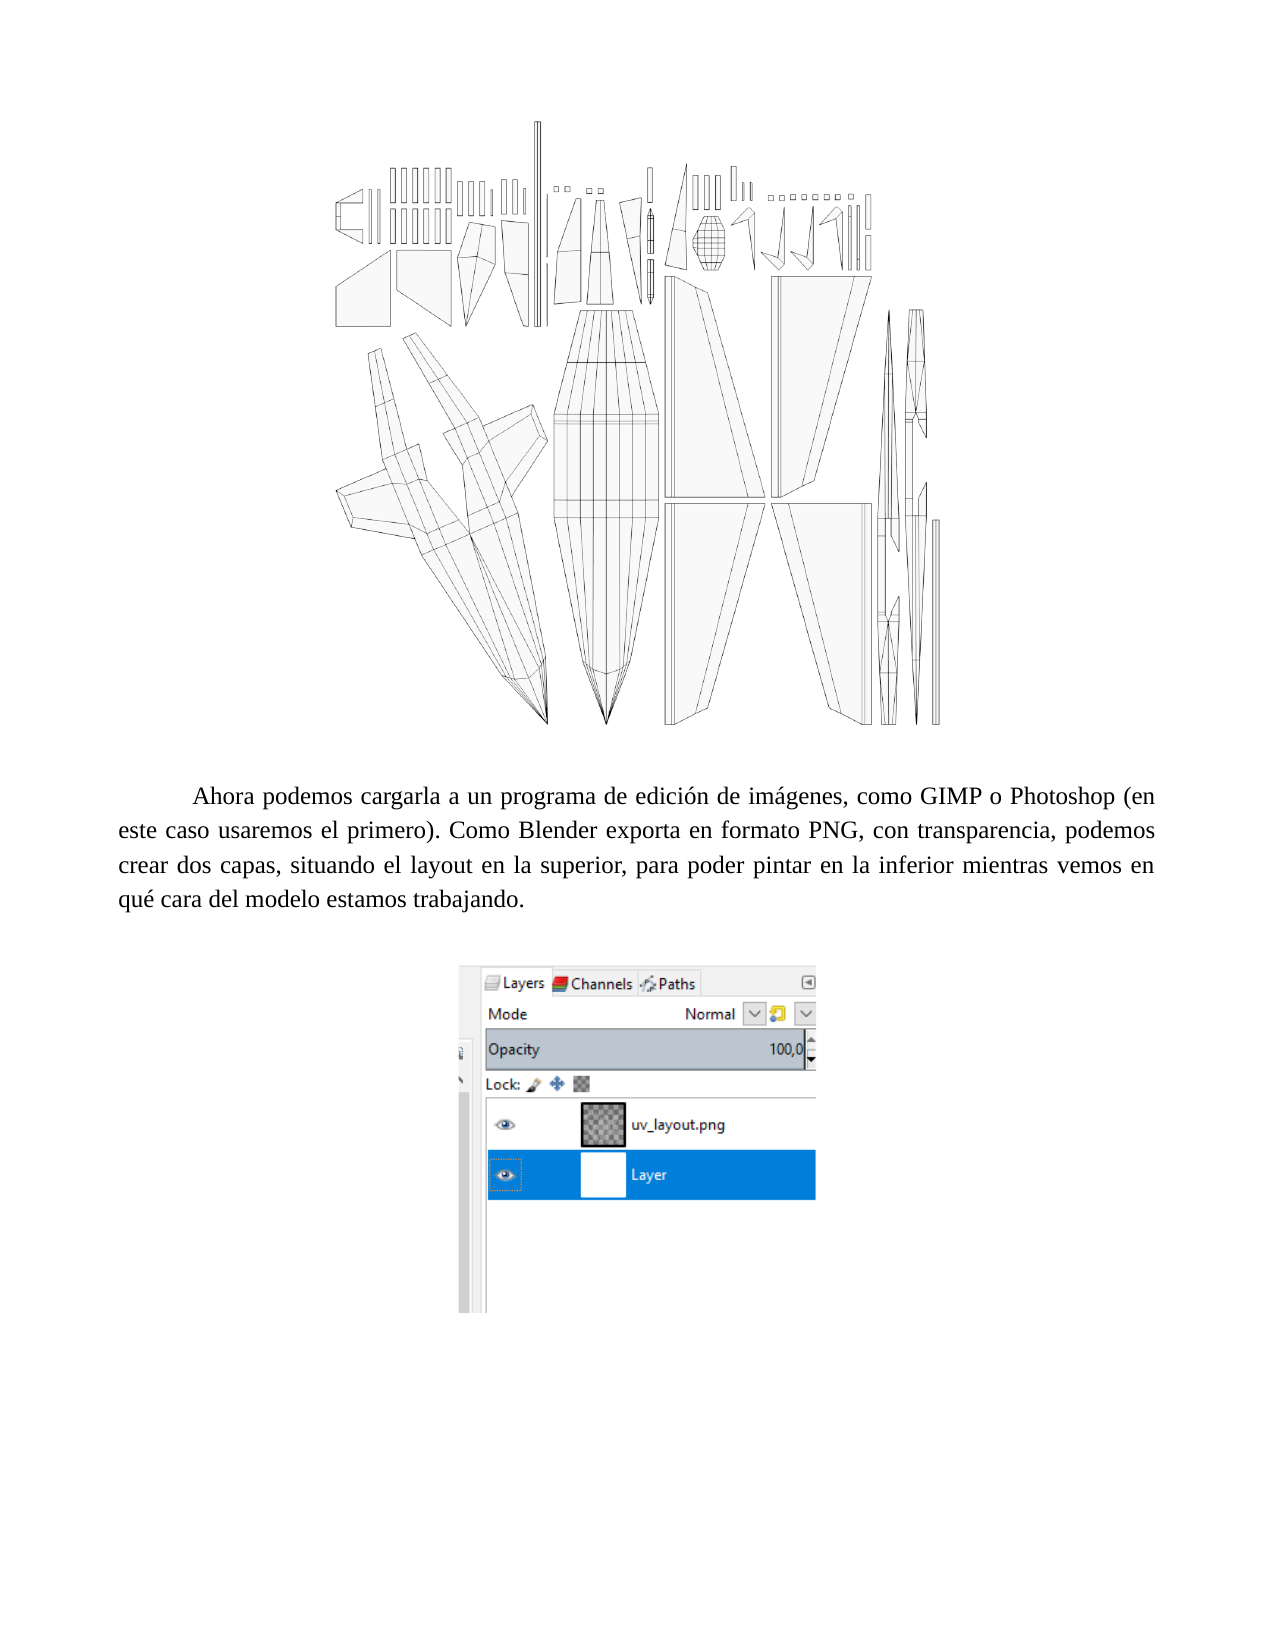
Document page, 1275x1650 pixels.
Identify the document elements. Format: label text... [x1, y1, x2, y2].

text Ahora podemos cargarla a un programa de edición de imágenes, como GIMP o Photoshop (en este caso usaremos el primero). Como Blender exporta en formato PNG, con transparencia, podemos crear dos capas, situando el layout en la superior, para poder pintar en la inferior mientras vemos en qué cara del modelo estamos trabajando. [118, 781, 1157, 913]
picture [333, 118, 942, 727]
picture [458, 956, 817, 1313]
